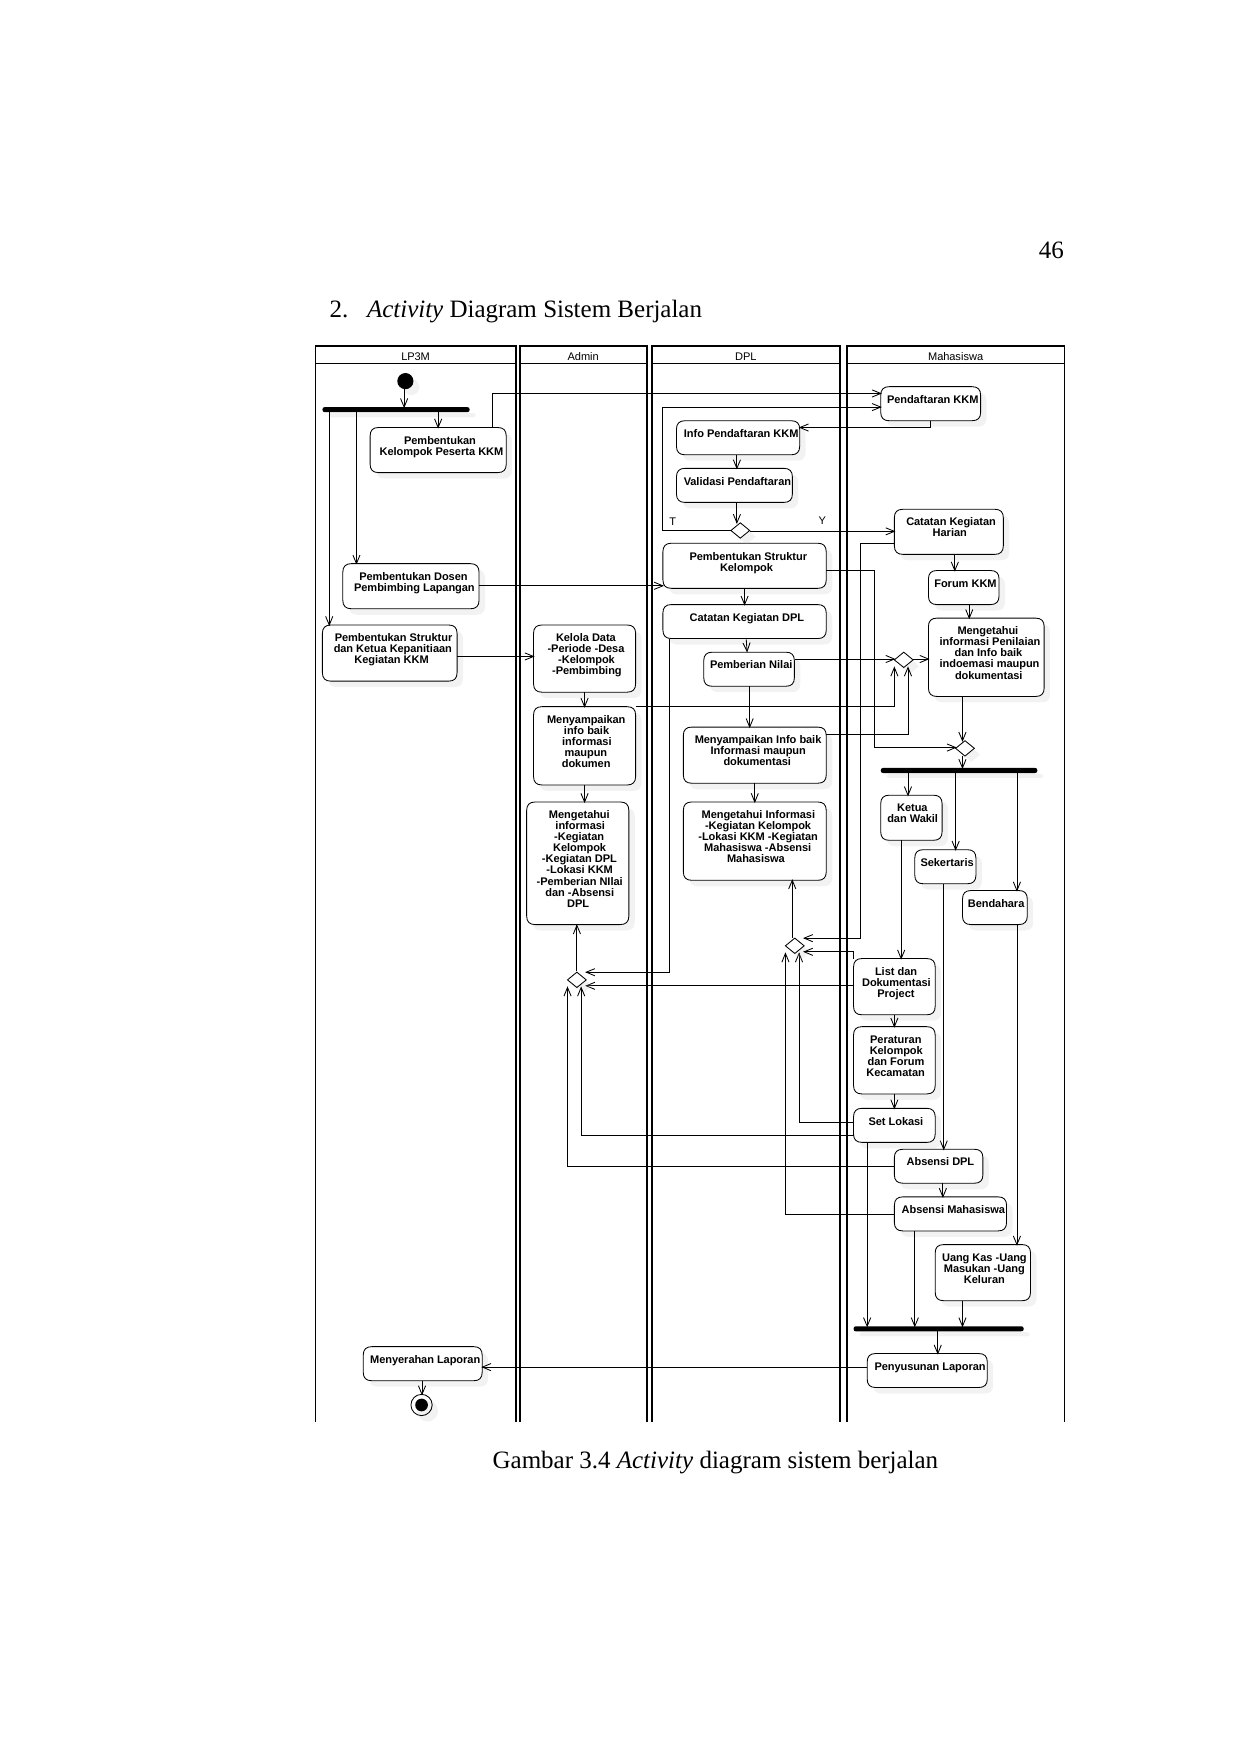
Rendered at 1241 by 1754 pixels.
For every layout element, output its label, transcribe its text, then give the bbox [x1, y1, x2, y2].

text Gambar 3.4 Activity diagram sistem berjalan [875, 660, 962, 747]
text Gambar 3.4 Activity diagram sistem berjalan [786, 1167, 839, 1214]
text Gambar 3.4 Activity diagram sistem berjalan [848, 1215, 937, 1367]
text Gambar 3.4 Activity diagram sistem berjalan [848, 735, 962, 985]
text Gambar 3.4 Activity diagram sistem berjalan [786, 986, 839, 1135]
text Gambar 3.4 Activity diagram sistem berjalan [663, 408, 839, 530]
text Gambar 3.4 Activity diagram sistem berjalan [750, 660, 839, 706]
text Gambar 3.4 Activity diagram sistem berjalan [786, 1136, 839, 1166]
text Gambar 3.4 Activity diagram sistem berjalan [367, 337, 1063, 393]
text Gambar 3.4 Activity diagram sistem berjalan [861, 544, 967, 659]
text Gambar 3.4 Activity diagram sistem berjalan [653, 1136, 785, 1166]
text Gambar 3.4 Activity diagram sistem berjalan [653, 986, 785, 1135]
text Gambar 3.4 Activity diagram sistem berjalan [653, 707, 669, 972]
text Gambar 3.4 Activity diagram sistem berjalan [896, 779, 955, 1143]
text Gambar 3.4 Activity diagram sistem berjalan [582, 986, 646, 1135]
text Gambar 3.4 Activity diagram sistem berjalan [800, 952, 839, 985]
text Gambar 3.4 Activity diagram sistem berjalan [653, 586, 743, 706]
text Gambar 3.4 Activity diagram sistem berjalan [521, 586, 646, 985]
text Gambar 3.4 Activity diagram sistem berjalan [367, 364, 515, 427]
text Gambar 3.4 Activity diagram sistem berjalan [670, 643, 749, 706]
text Gambar 3.4 Activity diagram sistem berjalan [521, 364, 646, 393]
text Gambar 3.4 Activity diagram sistem berjalan [861, 571, 874, 659]
text Gambar 3.4 Activity diagram sistem berjalan [367, 364, 1063, 1474]
text Gambar 3.4 Activity diagram sistem berjalan [367, 394, 515, 585]
text Gambar 3.4 Activity diagram sistem berjalan [367, 586, 515, 656]
text Gambar 3.4 Activity diagram sistem berjalan [653, 707, 799, 985]
text Gambar 3.4 Activity diagram sistem berjalan [915, 890, 1017, 1326]
text Gambar 3.4 Activity diagram sistem berjalan [653, 394, 839, 585]
text Gambar 3.4 Activity diagram sistem berjalan [848, 986, 893, 1122]
text Gambar 3.4 Activity diagram sistem berjalan [367, 657, 515, 1367]
text Gambar 3.4 Activity diagram sistem berjalan [521, 657, 646, 1367]
text Gambar 3.4 Activity diagram sistem berjalan [750, 707, 839, 734]
text Gambar 3.4 Activity diagram sistem berjalan [868, 1167, 941, 1214]
text Gambar 3.4 Activity diagram sistem berjalan [848, 1167, 867, 1214]
text Gambar 3.4 Activity diagram sistem berjalan [746, 571, 839, 659]
list Activity Diagram Sistem Berjalan [329, 294, 1063, 322]
text Gambar 3.4 Activity diagram sistem berjalan [848, 571, 860, 659]
text Gambar 3.4 Activity diagram sistem berjalan [848, 735, 860, 938]
text Gambar 3.4 Activity diagram sistem berjalan [841, 735, 846, 938]
text Gambar 3.4 Activity diagram sistem berjalan [653, 1167, 839, 1367]
text Gambar 3.4 Activity diagram sistem berjalan [875, 660, 908, 734]
text Gambar 3.4 Activity diagram sistem berjalan [868, 1215, 914, 1326]
text Gambar 3.4 Activity diagram sistem berjalan [800, 986, 839, 1122]
text Gambar 3.4 Activity diagram sistem berjalan [751, 532, 839, 570]
text Gambar 3.4 Activity diagram sistem berjalan [737, 428, 839, 531]
text Gambar 3.4 Activity diagram sistem berjalan [956, 779, 1017, 890]
text Gambar 3.4 Activity diagram sistem berjalan [521, 394, 646, 585]
text Gambar 3.4 Activity diagram sistem berjalan [755, 735, 839, 951]
text Gambar 3.4 Activity diagram sistem berjalan [653, 364, 839, 393]
text Gambar 3.4 Activity diagram sistem berjalan [848, 532, 893, 570]
